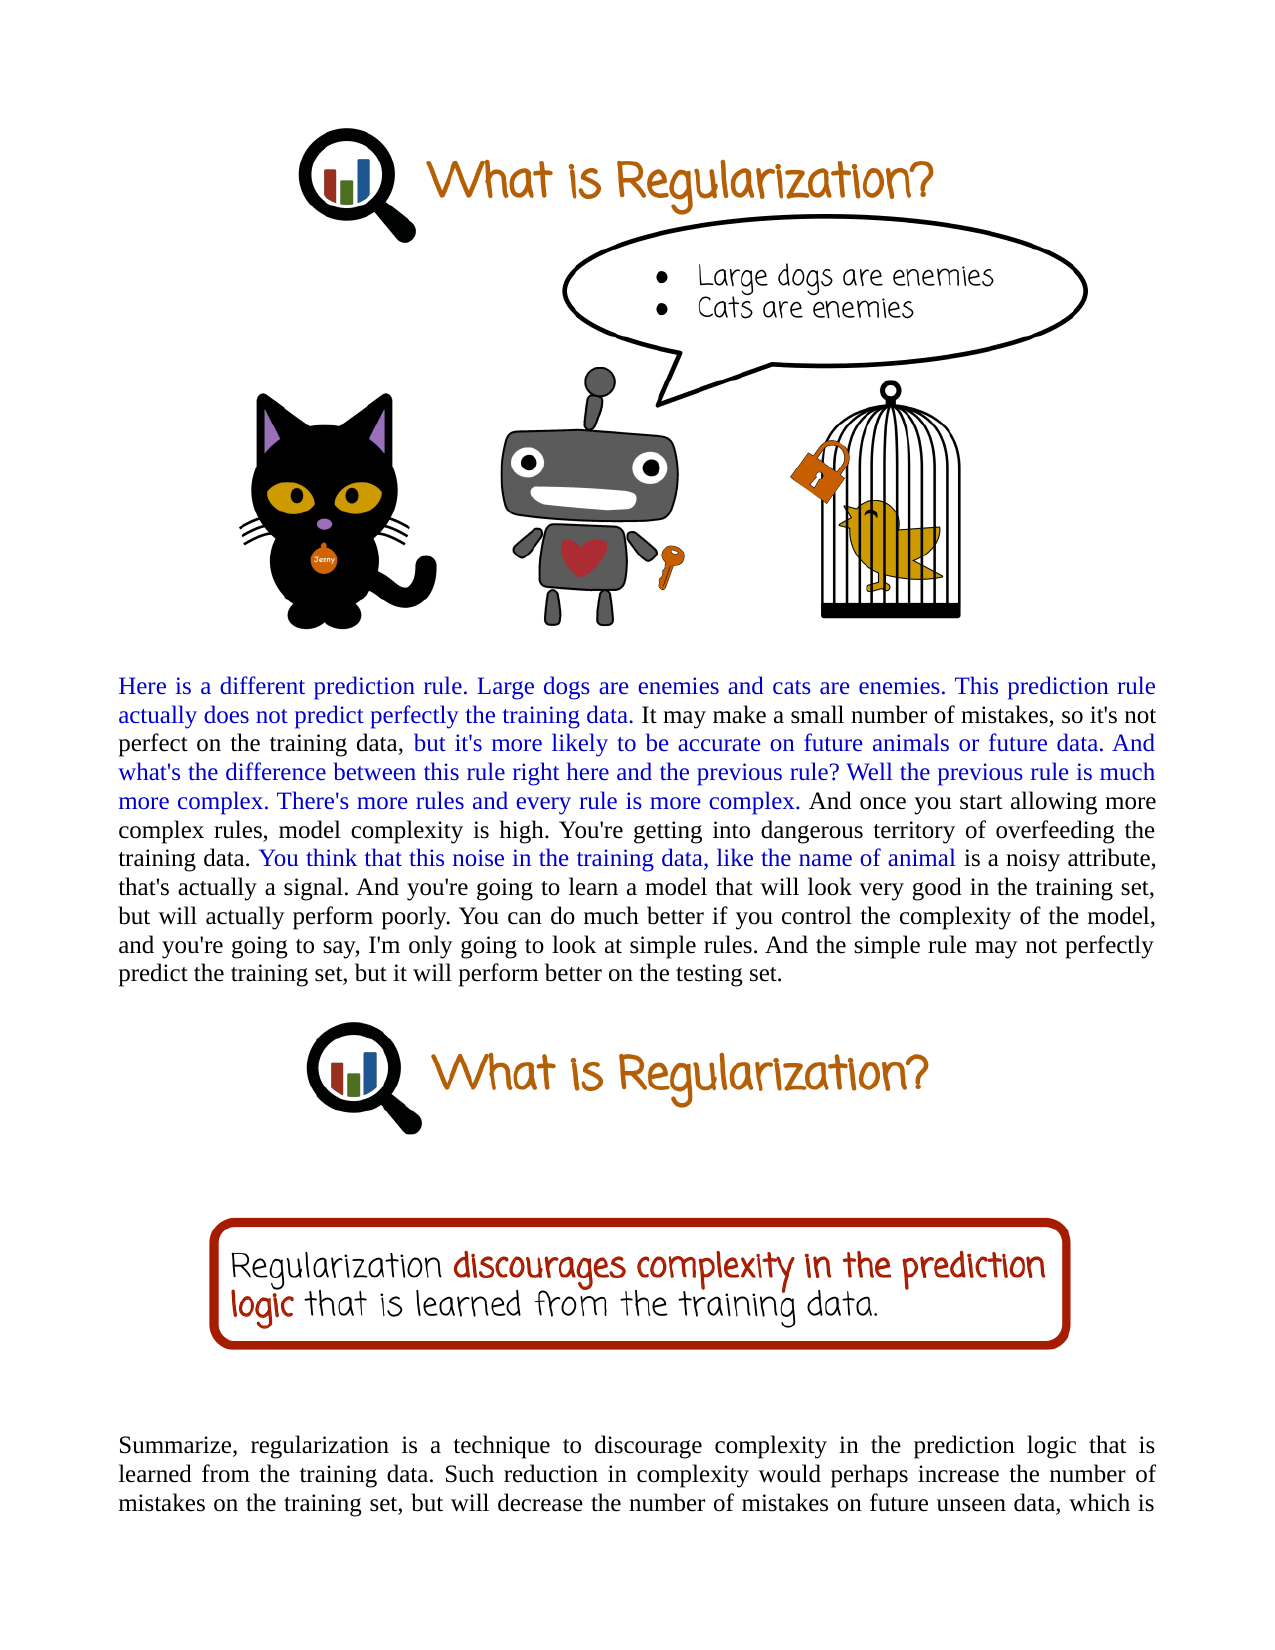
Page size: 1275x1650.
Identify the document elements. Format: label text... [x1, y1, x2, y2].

text Here is a different prediction rule. Large dogs are enemies and cats are enemies. This prediction rule actually does not predict perfectly the training data. It may make a small number of mistakes, so it's not perfect on the training data, but it's more likely to be accurate on future animals or future data. And what's the difference between this rule right here and the previous rule? Well the previous rule is much more complex. There's more rules and every rule is more complex. And once you start allowing more complex rules, model complexity is high. You're getting into dangerous territory of overfeeding the training data. You think that this noise in the training data, like the name of animal is a noisy attribute, that's actually a signal. And you're going to learn a model that will look very good in the training set, but will actually perform poorly. You can do much better if you control the complexity of the model, and you're going to say, I'm only going to look at simple rules. And the simple rule may not perfectly predict the training set, but it will perform better on the testing set. [118, 671, 1157, 987]
picture [118, 118, 1157, 643]
picture [118, 1016, 1157, 1373]
text Summarize, regularization is a technique to discourage complexity in the prediction logic that is learned from the training data. Such reduction in complexity would perhaps increase the number of mistakes on the training set, but will decrease the number of mistakes on future unseen data, which is [118, 1430, 1157, 1517]
